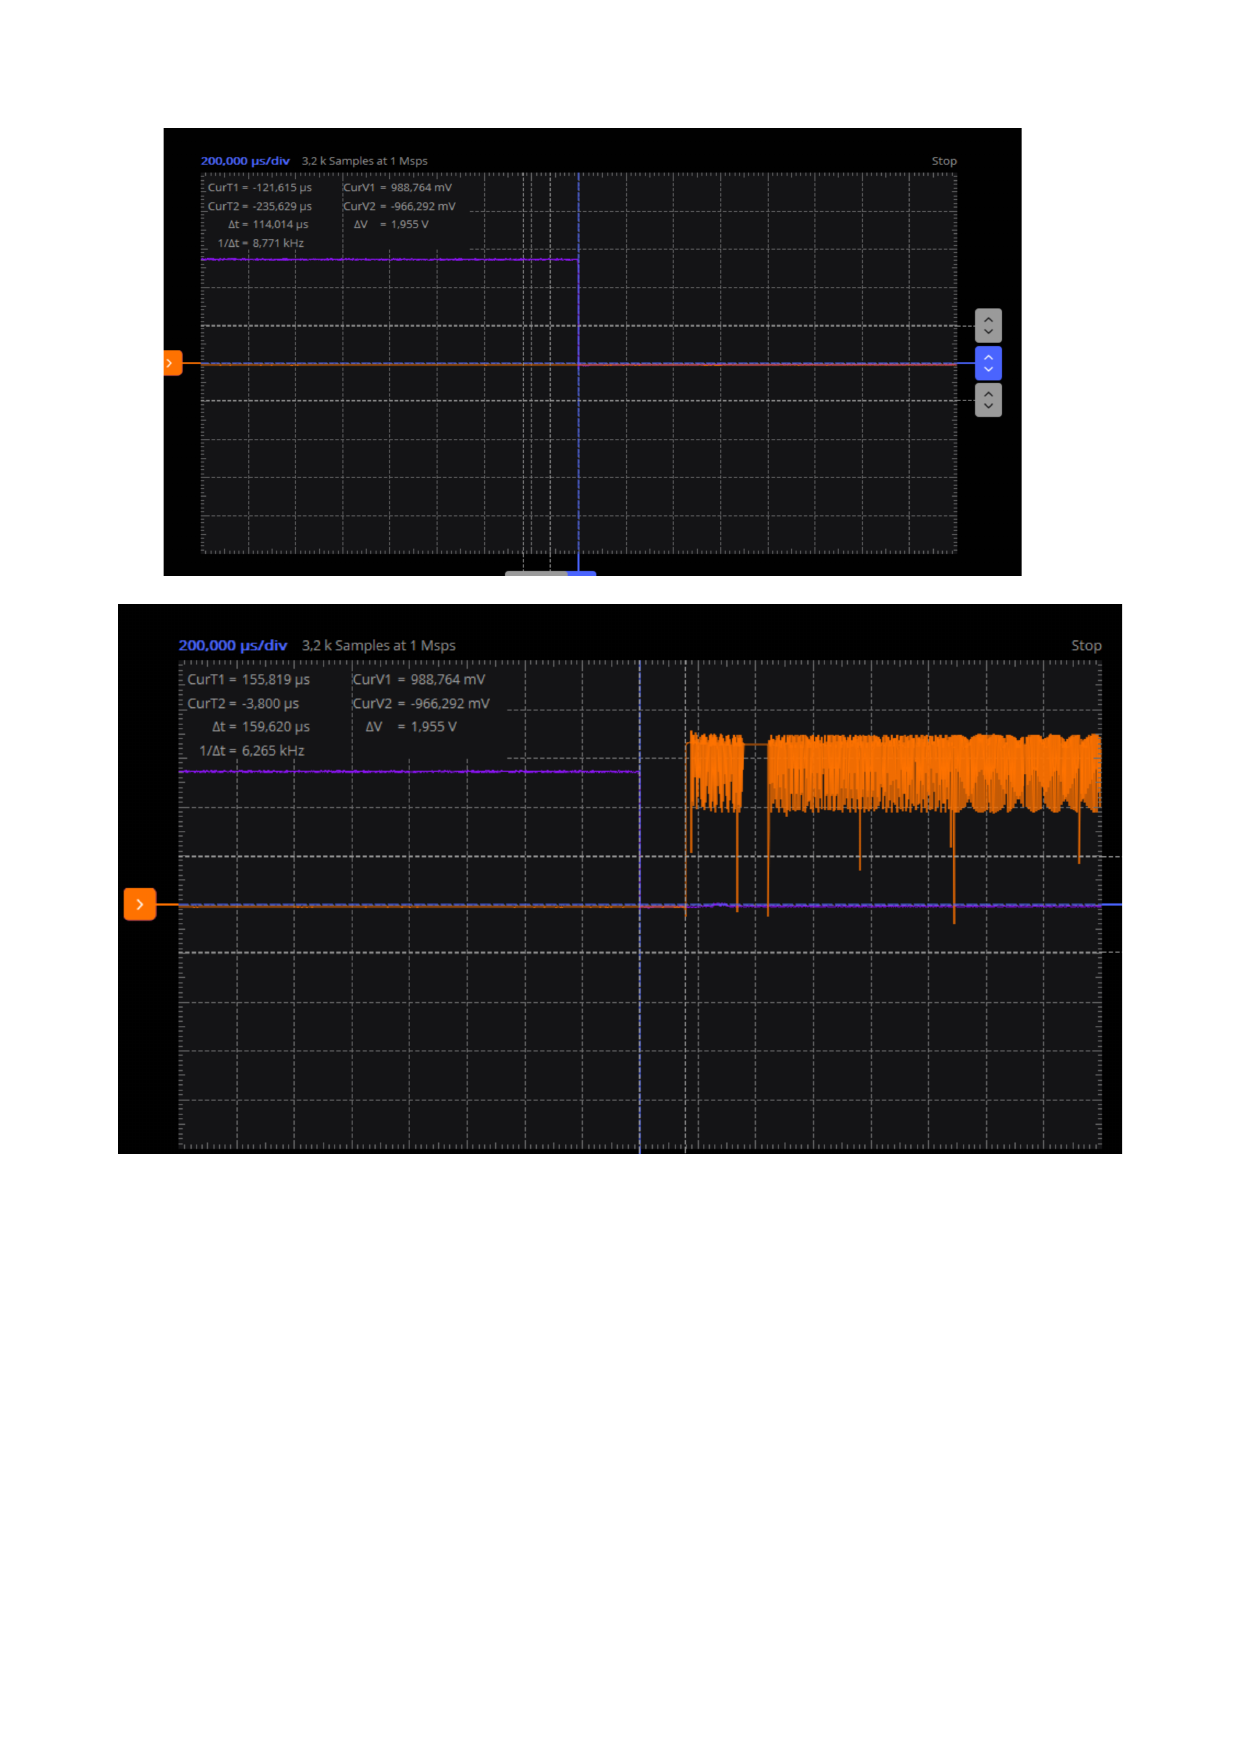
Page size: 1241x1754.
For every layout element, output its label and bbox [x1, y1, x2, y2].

picture [163, 128, 1022, 576]
picture [118, 604, 1123, 1154]
